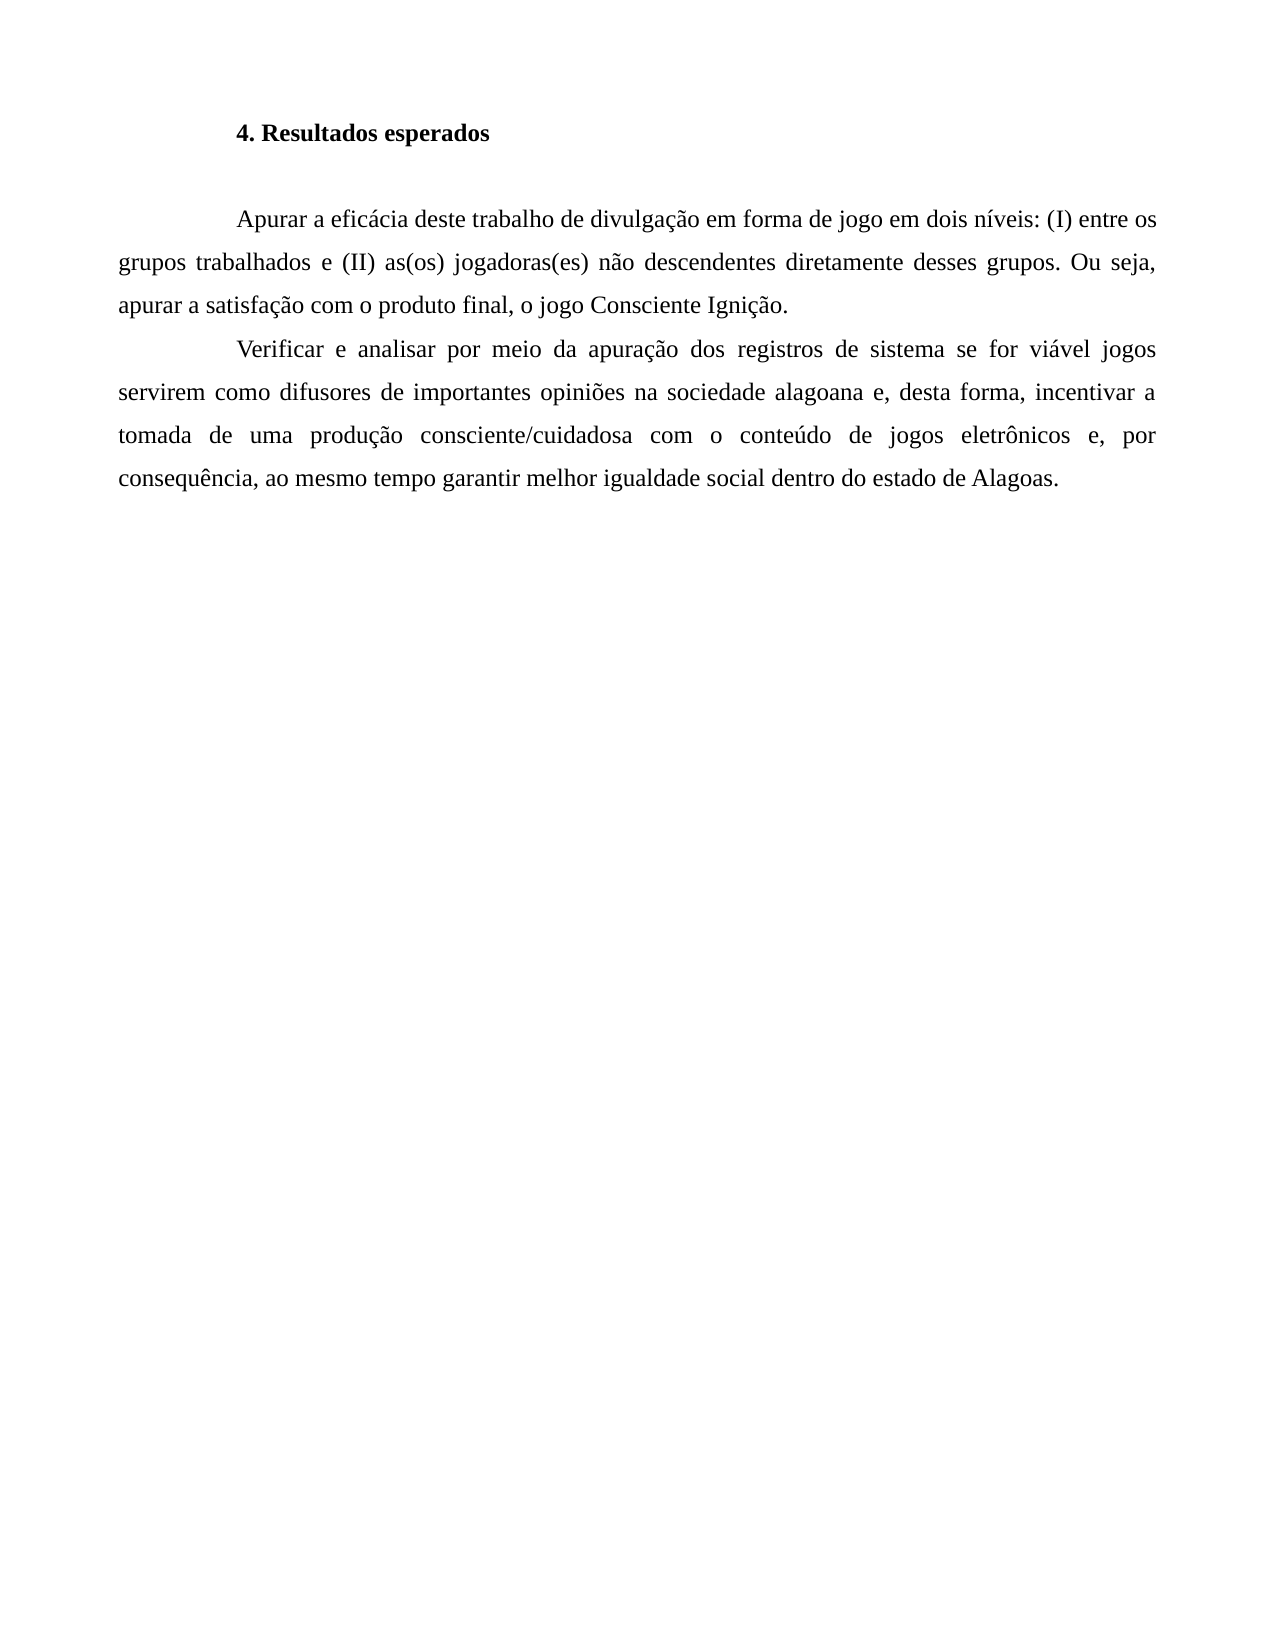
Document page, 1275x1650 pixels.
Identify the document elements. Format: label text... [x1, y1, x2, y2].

text Verificar e analisar por meio da apuração dos registros de sistema se for viável jogos servirem como difusores de importantes opiniões na sociedade alagoana e, desta forma, incentivar a tomada de uma produção consciente/cuidadosa com o conteúdo de jogos eletrônicos e, por consequência, ao mesmo tempo garantir melhor igualdade social dentro do estado de Alagoas. [118, 334, 1157, 492]
text Apurar a eficácia deste trabalho de divulgação em forma de jogo em dois níveis: (I) entre os grupos trabalhados e (II) as(os) jogadoras(es) não descendentes diretamente desses grupos. Ou seja, apurar a satisfação com o produto final, o jogo Consciente Ignição. [118, 204, 1157, 319]
text 4. Resultados esperados [118, 118, 1157, 147]
